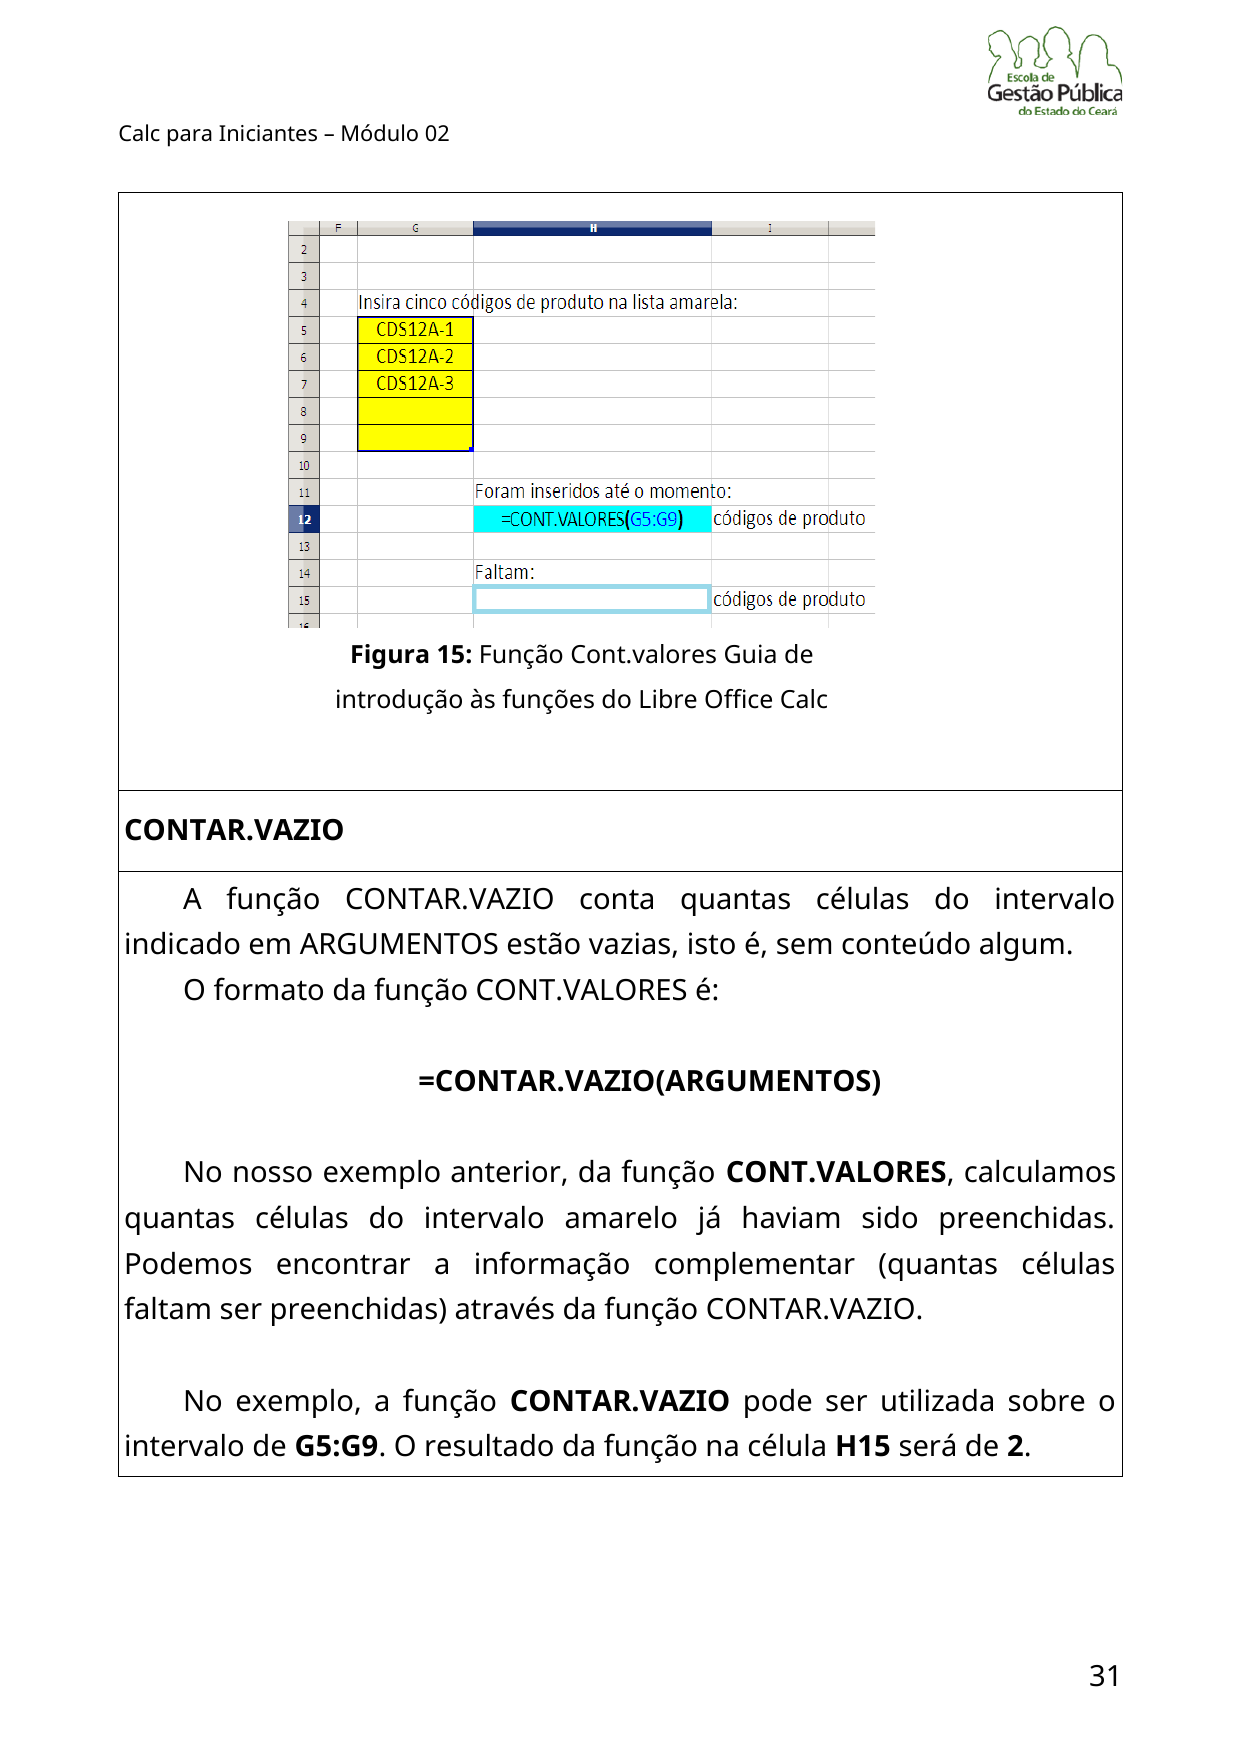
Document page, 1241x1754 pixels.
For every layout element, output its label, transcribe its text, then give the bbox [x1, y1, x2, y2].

picture [288, 221, 876, 628]
table_cell A função CONTAR.VAZIO conta quantas células do intervalo indicado em ARGUMENTOS estão vazias, isto é, sem conteúdo algum. O formato da função CONT.VALORES é: =CONTAR.VAZIO(ARGUMENTOS) No nosso exemplo anterior, da função CONT.VALORES, calculamos quantas células do intervalo amarelo já haviam sido preenchidas. Podemos encontrar a informação complementar (quantas células faltam ser preenchidas) através da função CONTAR.VAZIO. No exemplo, a função CONTAR.VAZIO pode ser utilizada sobre o intervalo de G5:G9. O resultado da função na célula H15 será de 2. [119, 872, 1122, 1476]
picture [118, 26, 1123, 115]
table_cell A função CONT.VALORES permite contar células preenchidas com valores de texto, número ou fórmula dentro de um intervalo. O formato da função CONT.VALORES é: =CONT.VALORES (ARGUMENTOS) No exemplo abaixo, o usuário deverá preencher o espaço amarelo com cinco códigos de produto. Para contar quantas células já foram preenchidas, utilizamos a função CONT.VALORES e o intervalo de G5:G9. O resultado da função será 3. [119, 193, 1122, 790]
table_cell CONTAR.VAZIO [119, 791, 1122, 871]
